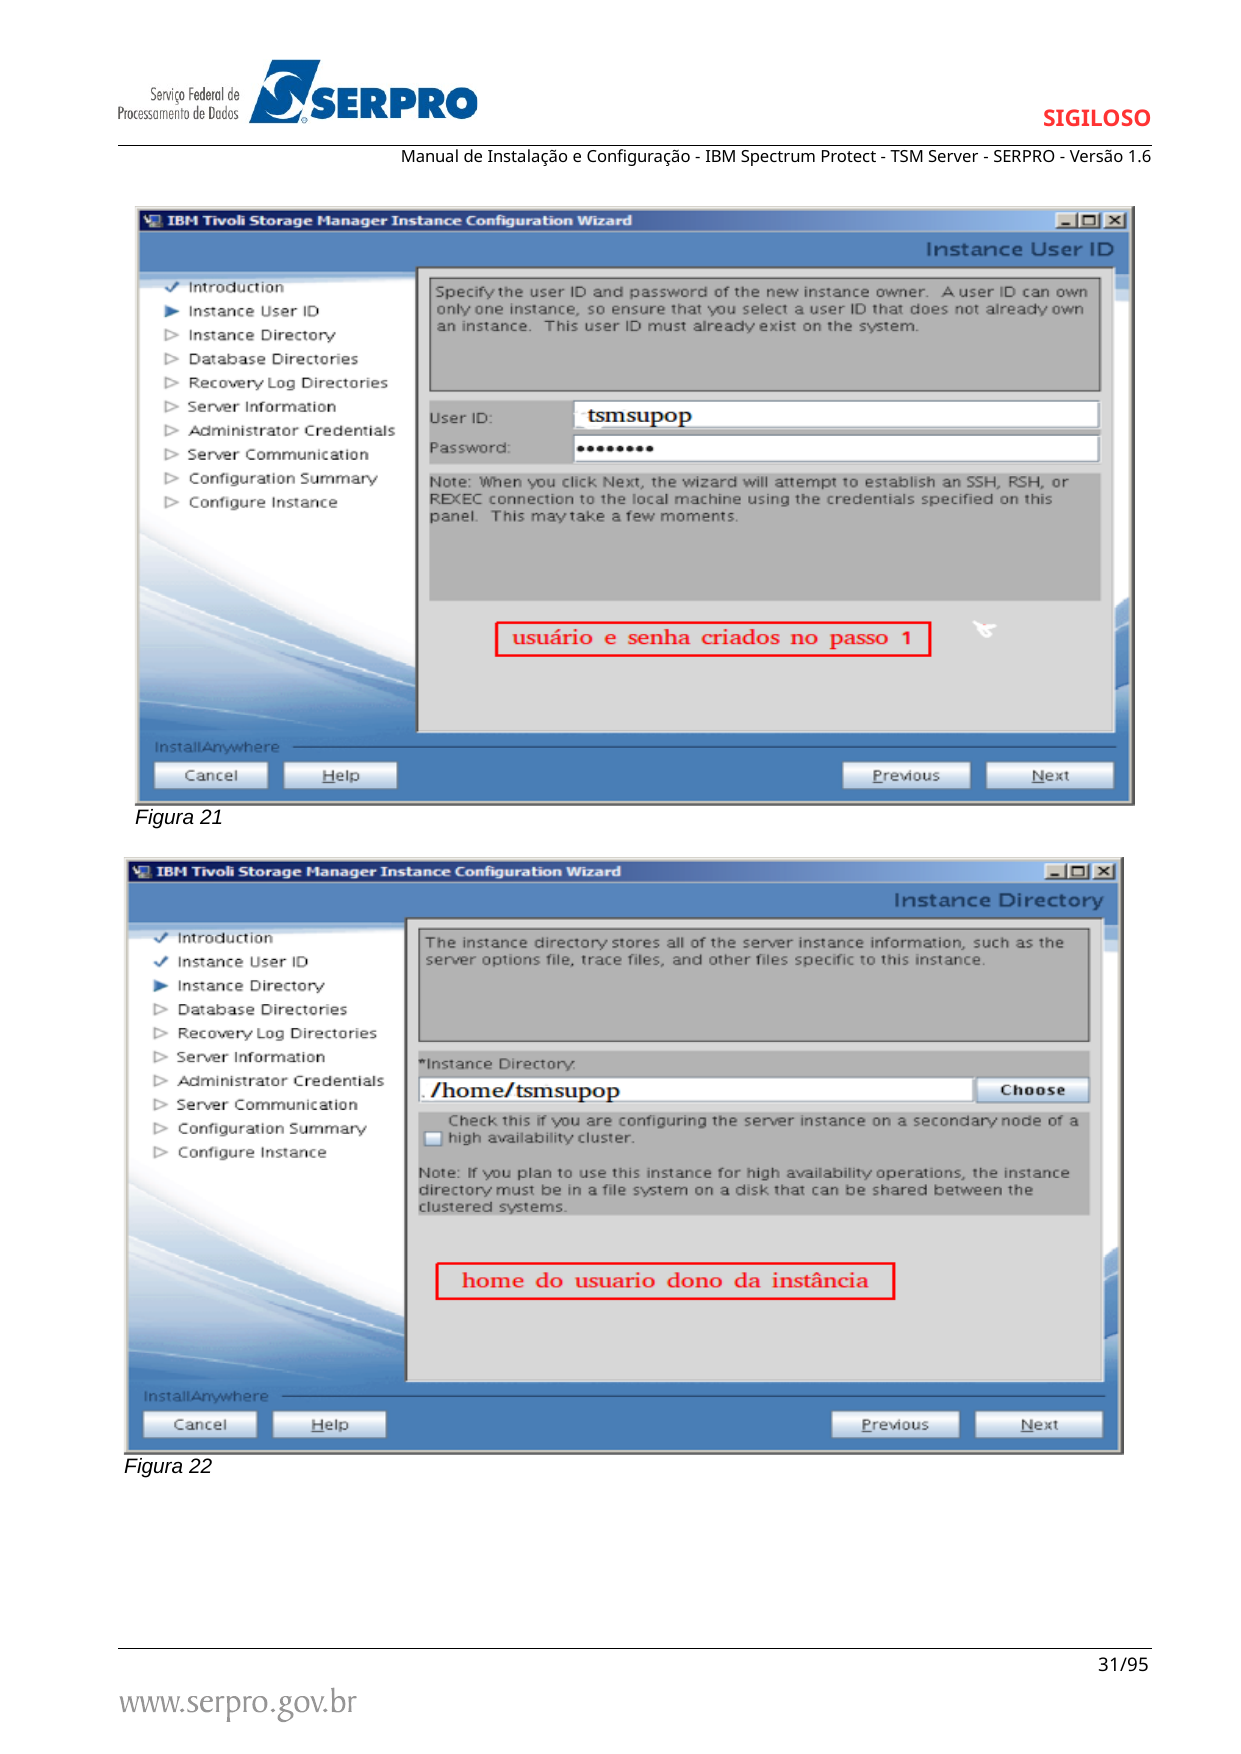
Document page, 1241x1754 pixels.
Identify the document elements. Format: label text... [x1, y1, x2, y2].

picture [118, 59, 478, 124]
picture [134, 206, 1135, 806]
picture [123, 857, 1124, 1455]
text Figura 21 [135, 806, 1135, 829]
text Figura 22 [124, 1455, 1124, 1478]
